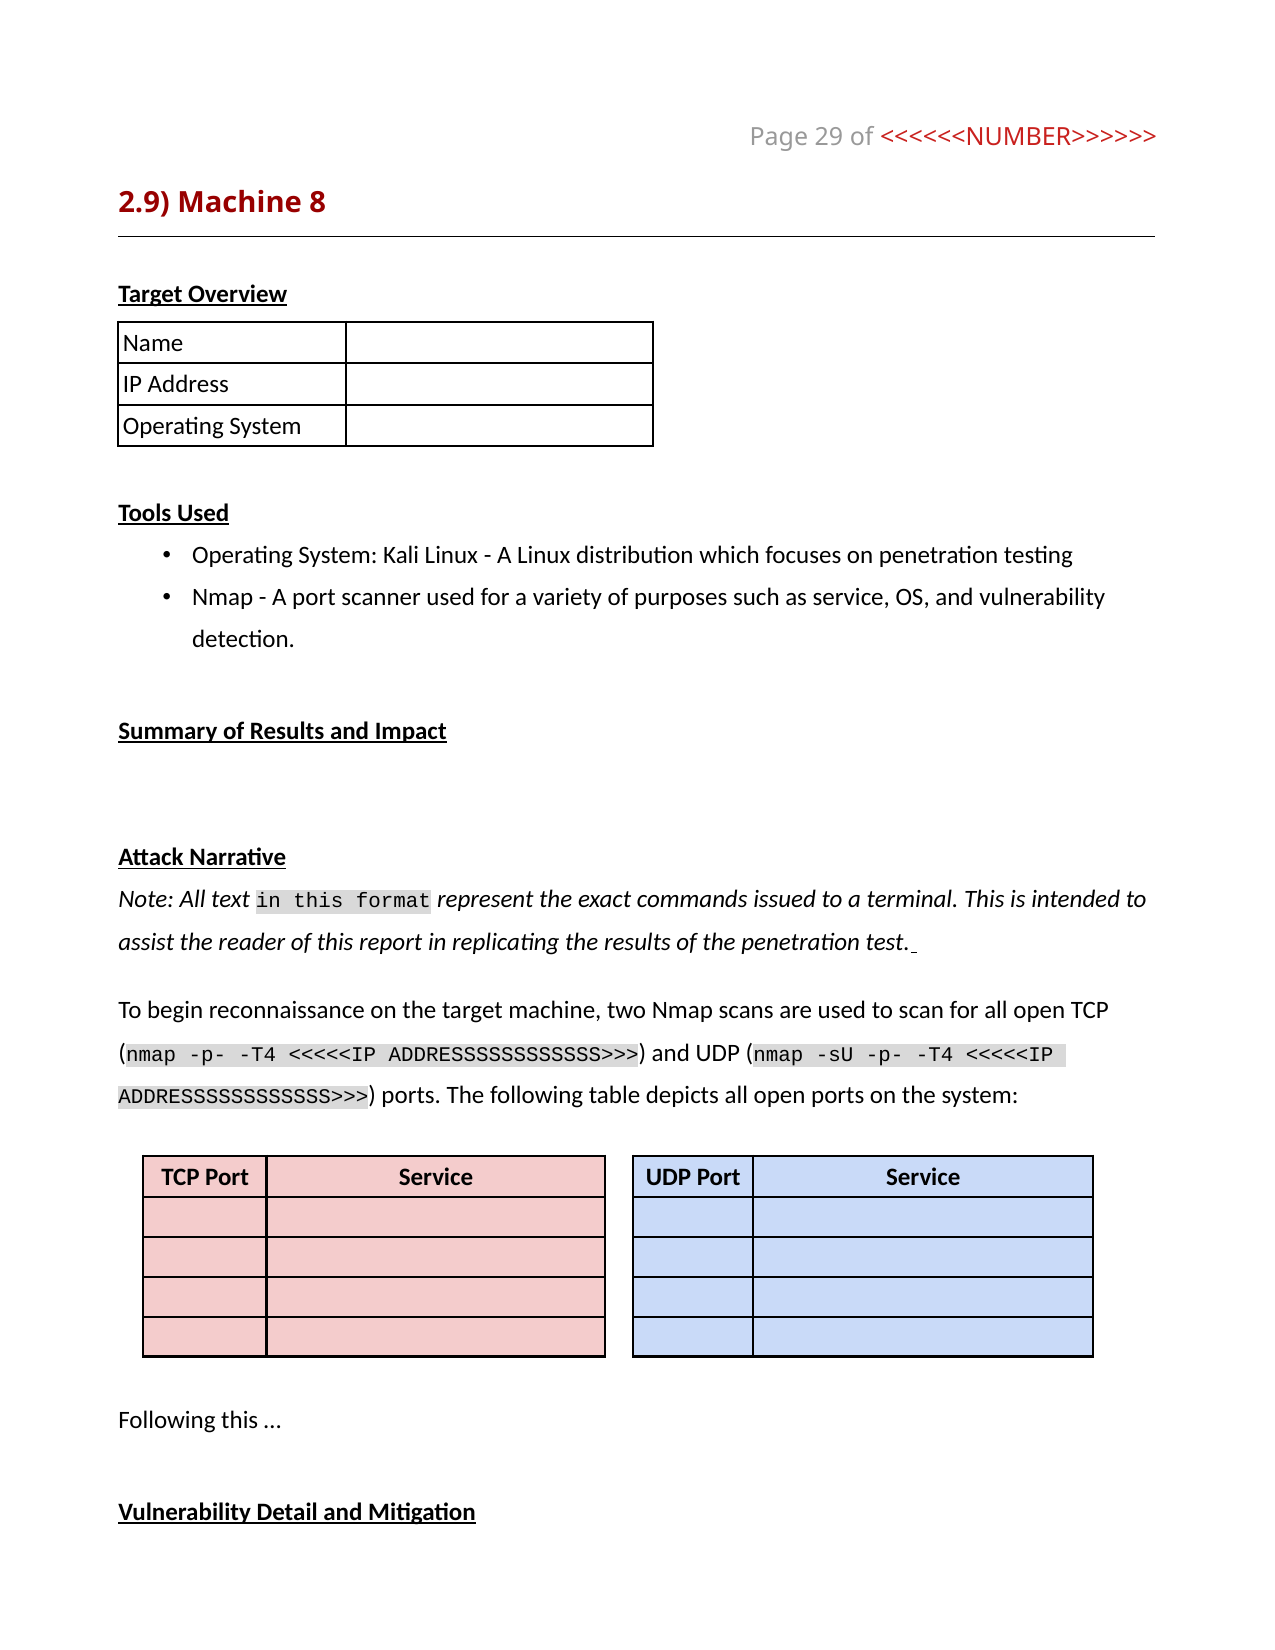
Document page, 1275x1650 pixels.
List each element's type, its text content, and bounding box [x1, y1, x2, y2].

table_header UDP Port [634, 1157, 752, 1196]
text Tools Used [118, 497, 1157, 527]
table_cell [268, 1318, 604, 1355]
table_cell [268, 1278, 604, 1316]
table_cell [754, 1318, 1092, 1355]
text Summary of Results and Impact [118, 715, 1157, 745]
table_cell [268, 1238, 604, 1276]
table_header TCP Port [144, 1157, 265, 1196]
table_cell [634, 1238, 752, 1276]
text Note: All text in this format represent the exact commands issued to a terminal. This is intended to assist the reader of this report in replicating the results of the penetration test. [118, 883, 1157, 956]
table_cell [144, 1238, 265, 1276]
table_cell Operating System [119, 406, 345, 445]
table_cell [268, 1198, 604, 1236]
table_cell [754, 1238, 1092, 1276]
table_cell [634, 1198, 752, 1236]
table_cell [634, 1278, 752, 1316]
text Attack Narrative [118, 841, 1157, 872]
table_header [119, 1123, 629, 1360]
list Nmap - A port scanner used for a variety of purposes such as service, OS, and vulnerability detection. [162, 581, 1157, 654]
table_cell [754, 1278, 1092, 1316]
text 2.9) Machine 8 [118, 182, 1157, 221]
table_header Name [119, 323, 345, 362]
table_cell [347, 364, 652, 404]
table_cell [144, 1318, 265, 1355]
table_cell IP Address [119, 364, 345, 404]
table_cell [634, 1318, 752, 1355]
list Operating System: Kali Linux - A Linux distribution which focuses on penetration testing [162, 539, 1157, 569]
text Following this … [118, 1404, 1157, 1435]
table_cell [144, 1278, 265, 1316]
table_cell [347, 406, 652, 445]
table_header [347, 323, 652, 362]
table_header Service [268, 1157, 604, 1196]
table_cell [754, 1198, 1092, 1236]
text Vulnerability Detail and Mitigation [118, 1496, 1157, 1527]
table_header [631, 1123, 1116, 1360]
text To begin reconnaissance on the target machine, two Nmap scans are used to scan for all open TCP (nmap -p- -T4 <<<<<IP ADDRESSSSSSSSSSSS>>>) and UDP (nmap -sU -p- -T4 <<<<<IP ADDRESSSSSSSSSSSS>>>) ports. The following table depicts all open ports on the system: [118, 968, 1157, 1109]
text Target Overview [118, 278, 1157, 309]
table_cell [144, 1198, 265, 1236]
table_header Service [754, 1157, 1092, 1196]
